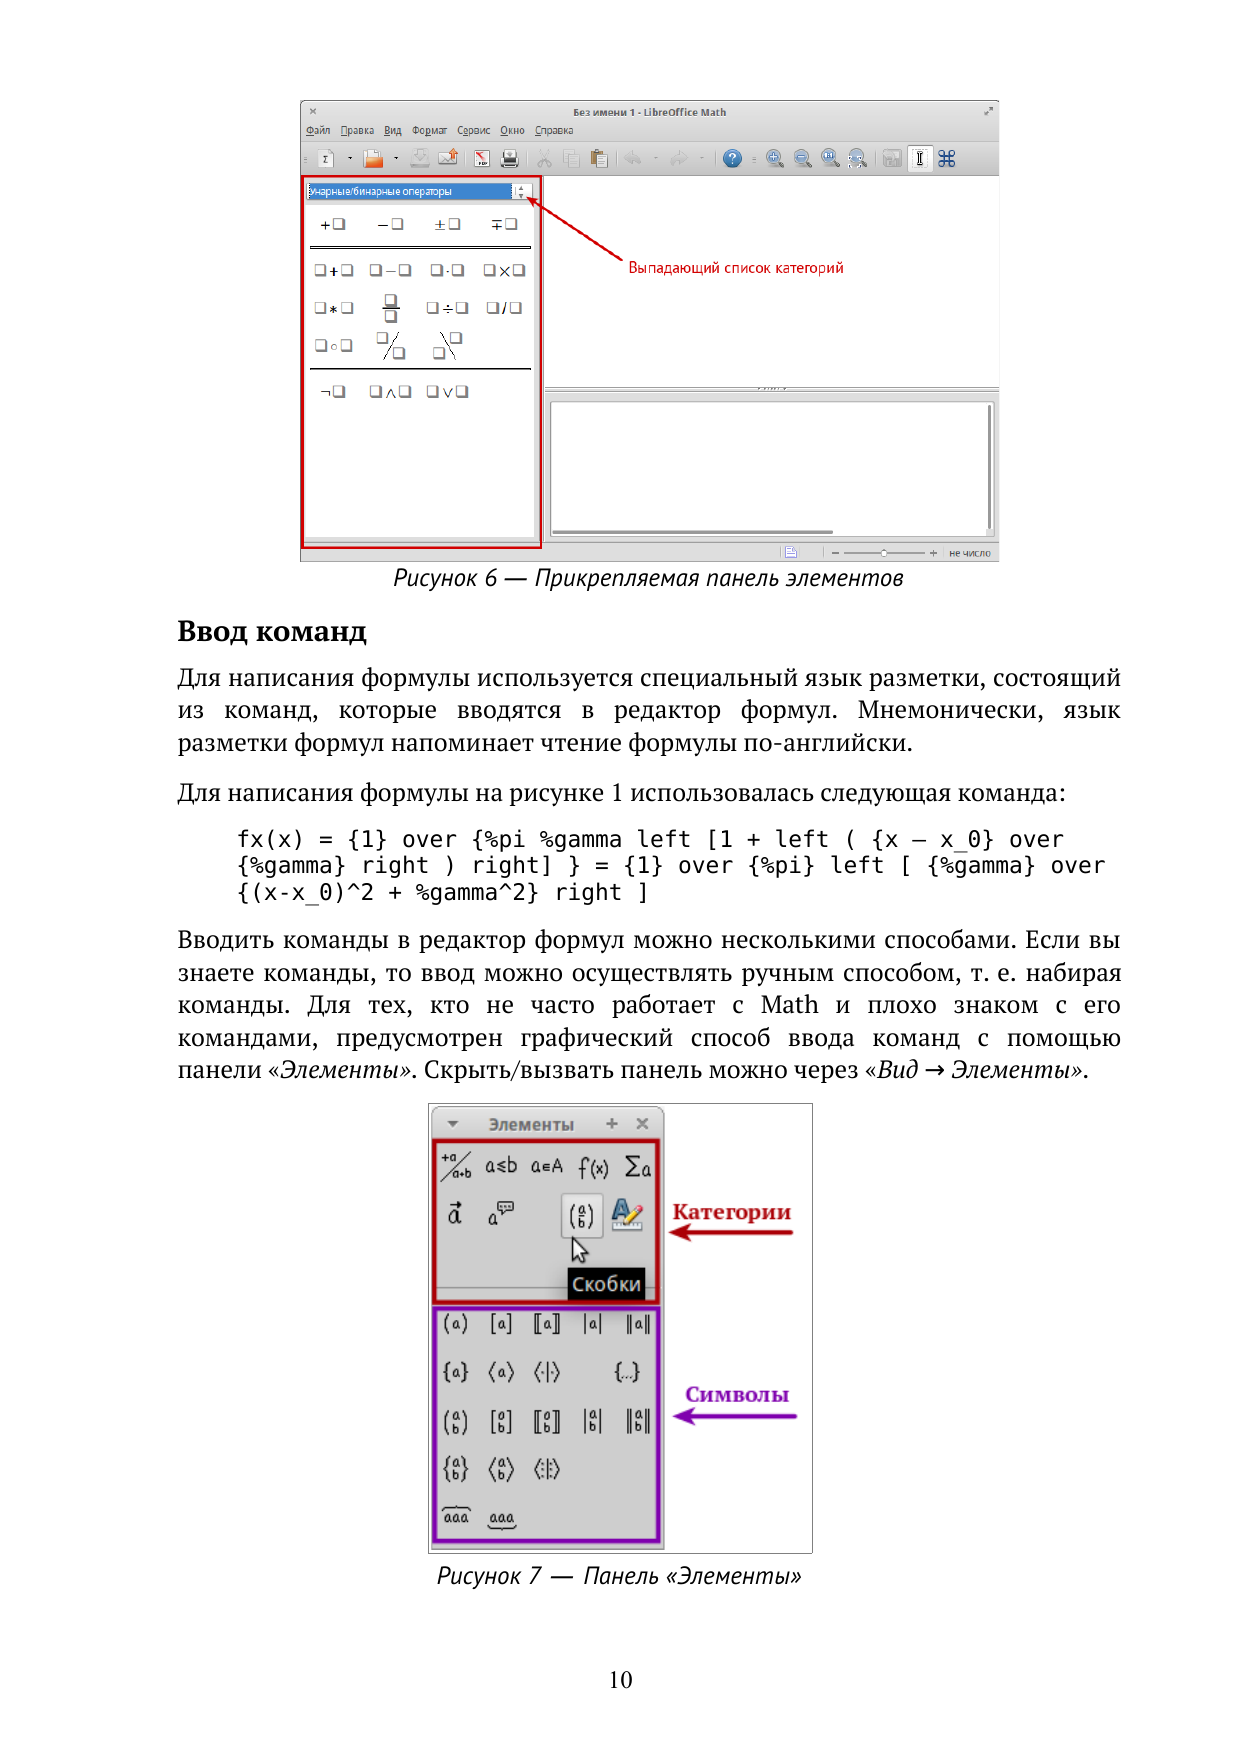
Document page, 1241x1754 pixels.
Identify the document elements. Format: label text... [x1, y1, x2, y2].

text Рисунок 6 ― Прикрепляемая панель элементов [279, 100, 1021, 593]
text Для написания формулы на рисунке 1 использовалась следующая команда: [177, 776, 1122, 808]
text fx(x) = {1} over {%pi %gamma left [1 + left ( {x — x_0} over {%gamma} right ) right] } = {1} over {%pi} left [ {%gamma} over {(x-x_0)^2 + %gamma^2} right ] [236, 826, 1122, 906]
text Рисунок 7 ― Панель «Элементы» [420, 1103, 820, 1591]
subtitle Ввод команд [177, 100, 1122, 649]
picture [431, 1106, 809, 1550]
text Для написания формулы используется специальный язык разметки, состоящий из команд, которые вводятся в редактор формул. Мнемонически, язык разметки формул напоминает чтение формулы по-английски. [177, 661, 1122, 758]
picture [300, 100, 1000, 562]
text Вводить команды в редактор формул можно несколькими способами. Если вы знаете команды, то ввод можно осуществлять ручным способом, т. е. набирая команды. Для тех, кто не часто работает с Math и плохо знаком с его командами, предусмотрен графический способ ввода команд с помощью панели «Элементы». Скрыть/вызвать панель можно через «Вид → Элементы». [177, 923, 1122, 1085]
